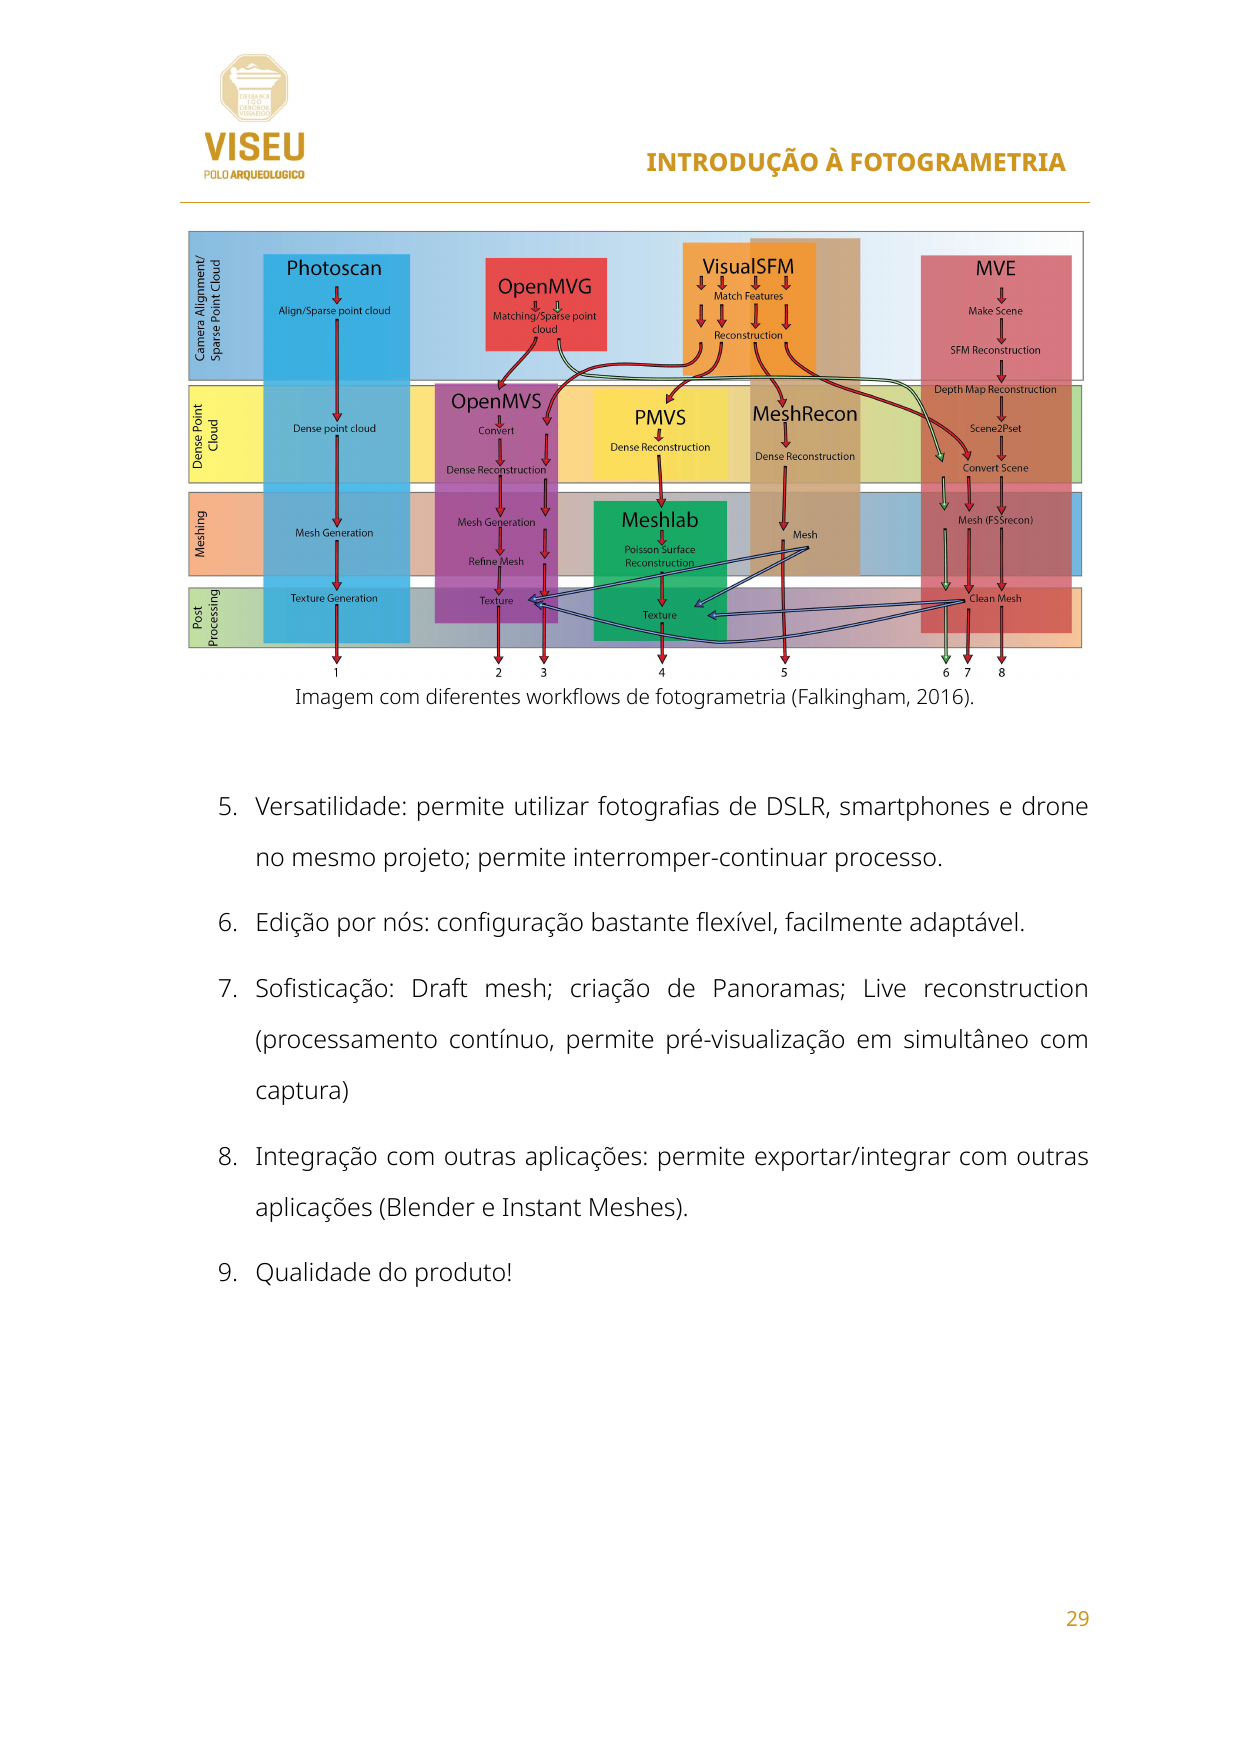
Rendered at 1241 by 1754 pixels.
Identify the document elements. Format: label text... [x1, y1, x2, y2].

picture [180, 223, 1090, 682]
list Sofisticação: Draft mesh; criação de Panoramas; Live reconstruction (processamento contínuo, permite pré-visualização em simultâneo com captura) [218, 971, 1090, 1107]
list Edição por nós: configuração bastante flexível, facilmente adaptável. [218, 905, 1090, 939]
text Imagem com diferentes workflows de fotogrametria (Falkingham, 2016). [180, 682, 1090, 710]
list Qualidade do produto! [218, 1255, 1090, 1289]
list Versatilidade: permite utilizar fotografias de DSLR, smartphones e drone no mesmo projeto; permite interromper-continuar processo. [218, 788, 1090, 873]
list Integração com outras aplicações: permite exportar/integrar com outras aplicações (Blender e Instant Meshes). [218, 1138, 1090, 1223]
